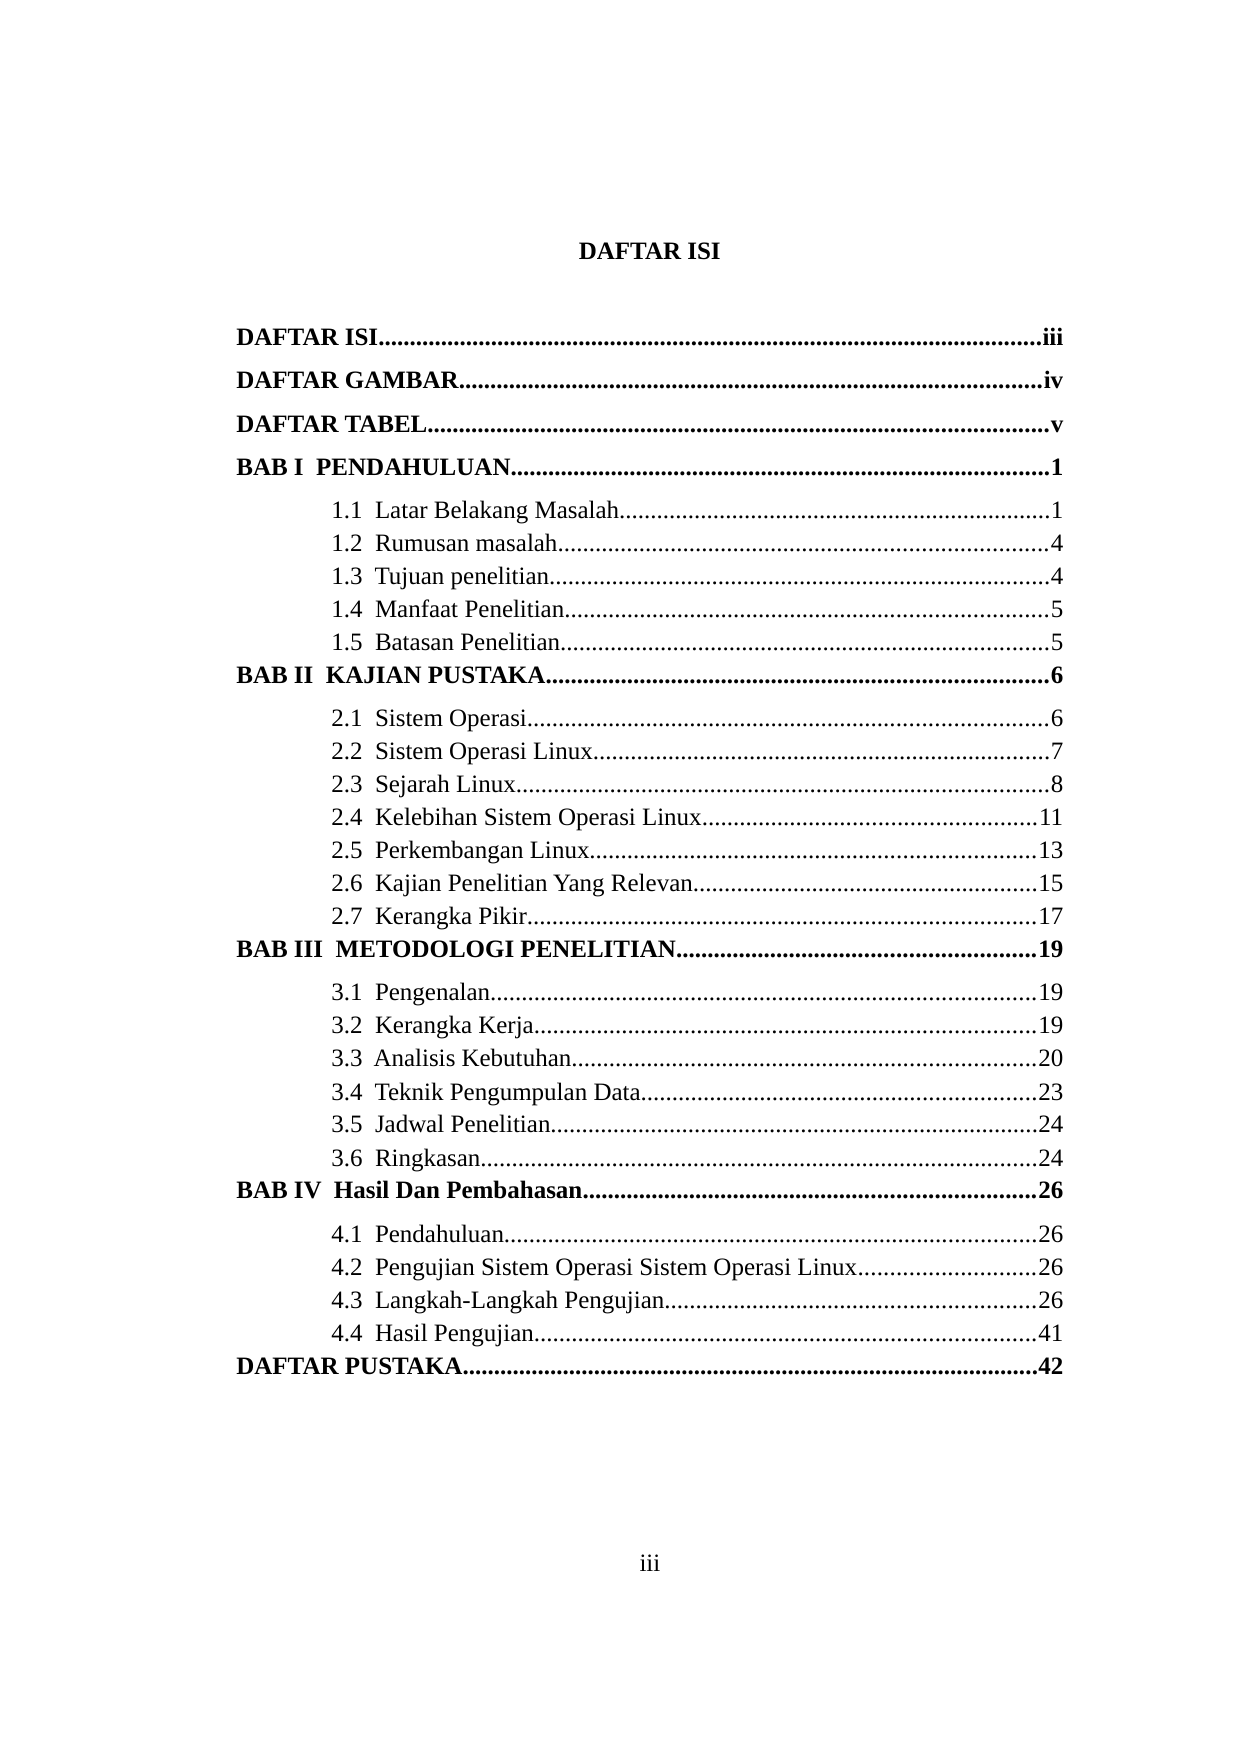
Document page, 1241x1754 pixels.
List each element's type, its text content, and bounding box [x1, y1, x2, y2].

text 3.5 Jadwal Penelitian 24 [325, 1109, 1063, 1138]
text 3.6 Ringkasan 24 [325, 1143, 1063, 1171]
text DAFTAR GAMBAR iv [236, 366, 1063, 394]
text 1.5 Batasan Penelitian 5 [325, 627, 1063, 656]
text 1.3 Tujuan penelitian 4 [325, 561, 1063, 590]
text 2.6 Kajian Penelitian Yang Relevan 15 [325, 868, 1063, 897]
text 2.5 Perkembangan Linux 13 [325, 835, 1063, 864]
text 3.2 Kerangka Kerja 19 [325, 1011, 1063, 1039]
subtitle DAFTAR ISI [236, 236, 1063, 265]
text 4.2 Pengujian Sistem Operasi Sistem Operasi Linux 26 [325, 1252, 1063, 1281]
text 1.4 Manfaat Penelitian 5 [325, 594, 1063, 623]
text BAB I PENDAHULUAN 1 [236, 452, 1063, 481]
text 4.4 Hasil Pengujian 41 [325, 1318, 1063, 1347]
text 3.3 Analisis Kebutuhan 20 [325, 1043, 1063, 1072]
text 1.1 Latar Belakang Masalah 1 [325, 495, 1063, 524]
text 2.7 Kerangka Pikir 17 [325, 901, 1063, 930]
text DAFTAR PUSTAKA 42 [236, 1351, 1063, 1379]
text 1.2 Rumusan masalah 4 [325, 528, 1063, 557]
text 4.1 Pendahuluan 26 [325, 1219, 1063, 1247]
text 3.1 Pengenalan 19 [325, 977, 1063, 1006]
text 2.3 Sejarah Linux 8 [325, 769, 1063, 798]
text 2.4 Kelebihan Sistem Operasi Linux 11 [325, 802, 1063, 831]
text DAFTAR ISI iii [236, 322, 1063, 351]
text BAB IV Hasil Dan Pembahasan 26 [236, 1176, 1063, 1204]
text 3.4 Teknik Pengumpulan Data 23 [325, 1077, 1063, 1105]
text BAB III METODOLOGI PENELITIAN 19 [236, 934, 1063, 963]
text BAB II KAJIAN PUSTAKA 6 [236, 660, 1063, 689]
text 2.2 Sistem Operasi Linux 7 [325, 736, 1063, 765]
text DAFTAR TABEL v [236, 409, 1063, 437]
text 2.1 Sistem Operasi 6 [325, 703, 1063, 732]
text 4.3 Langkah-Langkah Pengujian 26 [325, 1285, 1063, 1313]
